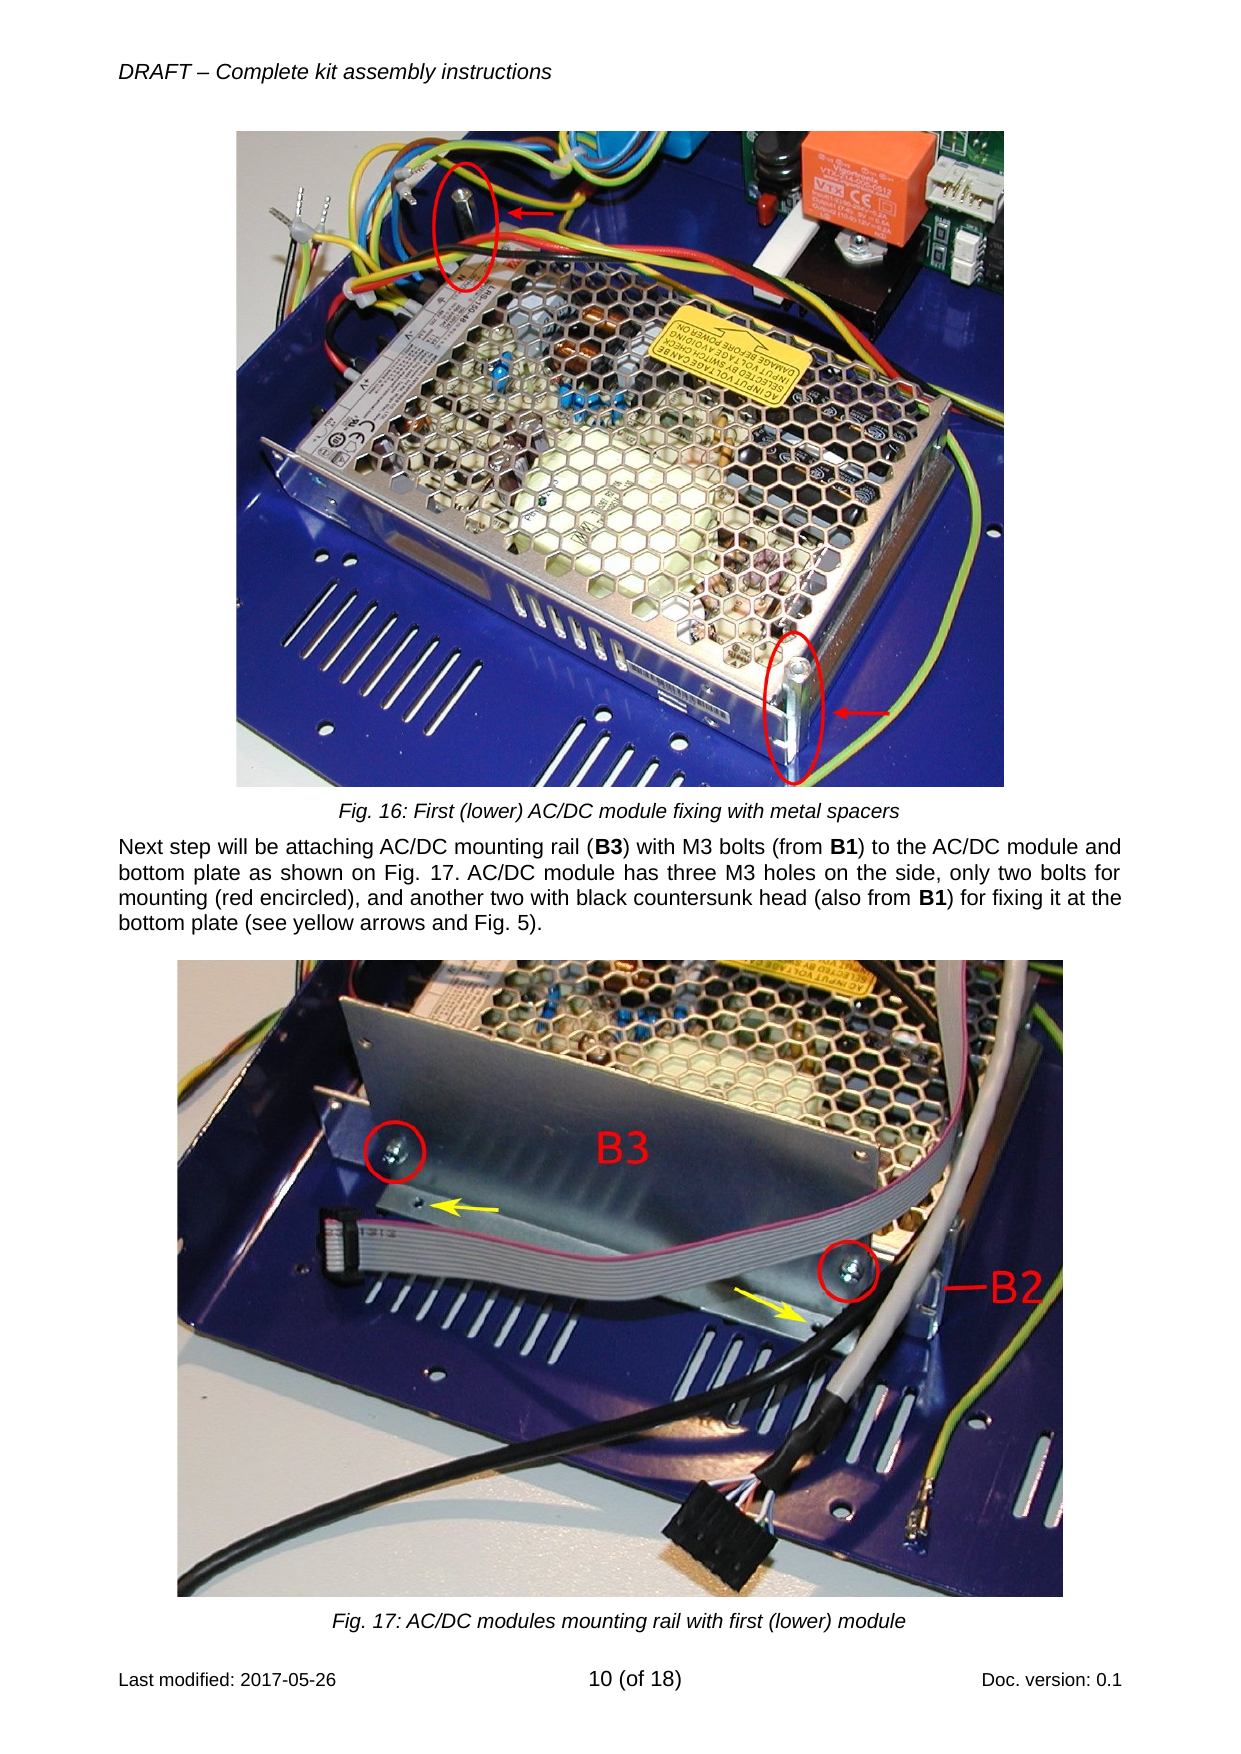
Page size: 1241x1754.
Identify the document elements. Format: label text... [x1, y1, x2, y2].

text Fig. 16: First (lower) AC/DC module fixing with metal spacers [236, 787, 1004, 822]
picture [236, 131, 1004, 787]
text Fig. 17: AC/DC modules mounting rail with first (lower) module [177, 1597, 1063, 1633]
picture [177, 960, 1063, 1597]
text Next step will be attaching AC/DC mounting rail (B3) with M3 bolts (from B1) to the AC/DC module and bottom plate as shown on Fig. 17. AC/DC module has three M3 holes on the side, only two bolts for mounting (red encircled), and another two with black countersunk head (also from B1) for fixing it at the bottom plate (see yellow arrows and Fig. 5). [118, 131, 1122, 935]
